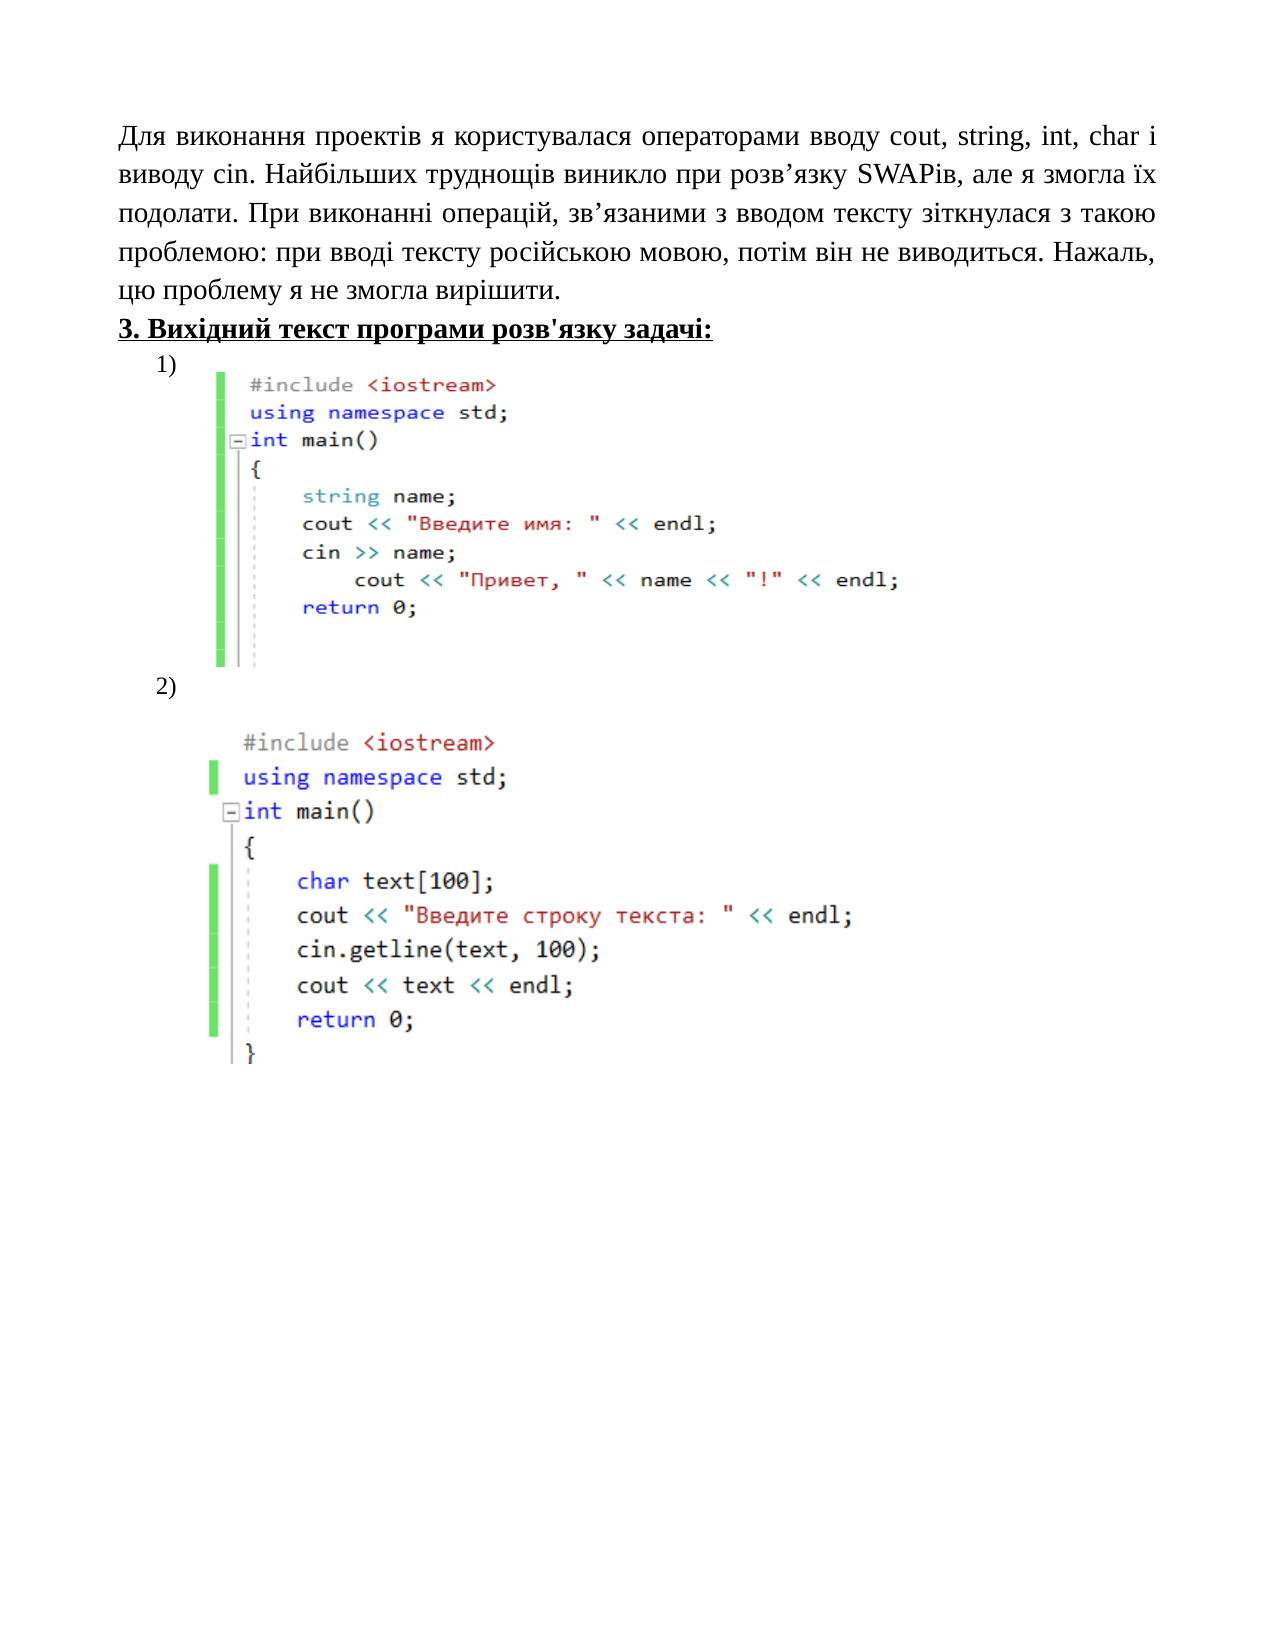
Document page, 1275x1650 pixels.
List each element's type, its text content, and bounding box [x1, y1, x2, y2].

text Для виконання проектів я користувалася операторами вводу соut, string, int, char і виводу cin. Найбільших труднощів виникло при розв’язку SWAPів, але я змогла їх подолати. При виконанні операцій, зв’язаними з вводом тексту зіткнулася з такою проблемою: при вводі тексту російською мовою, потім він не виводиться. Нажаль, цю проблему я не змогла вирішити. [118, 118, 1157, 306]
text 3. Вихідний текст програми розв'язку задачі: [118, 311, 1157, 344]
